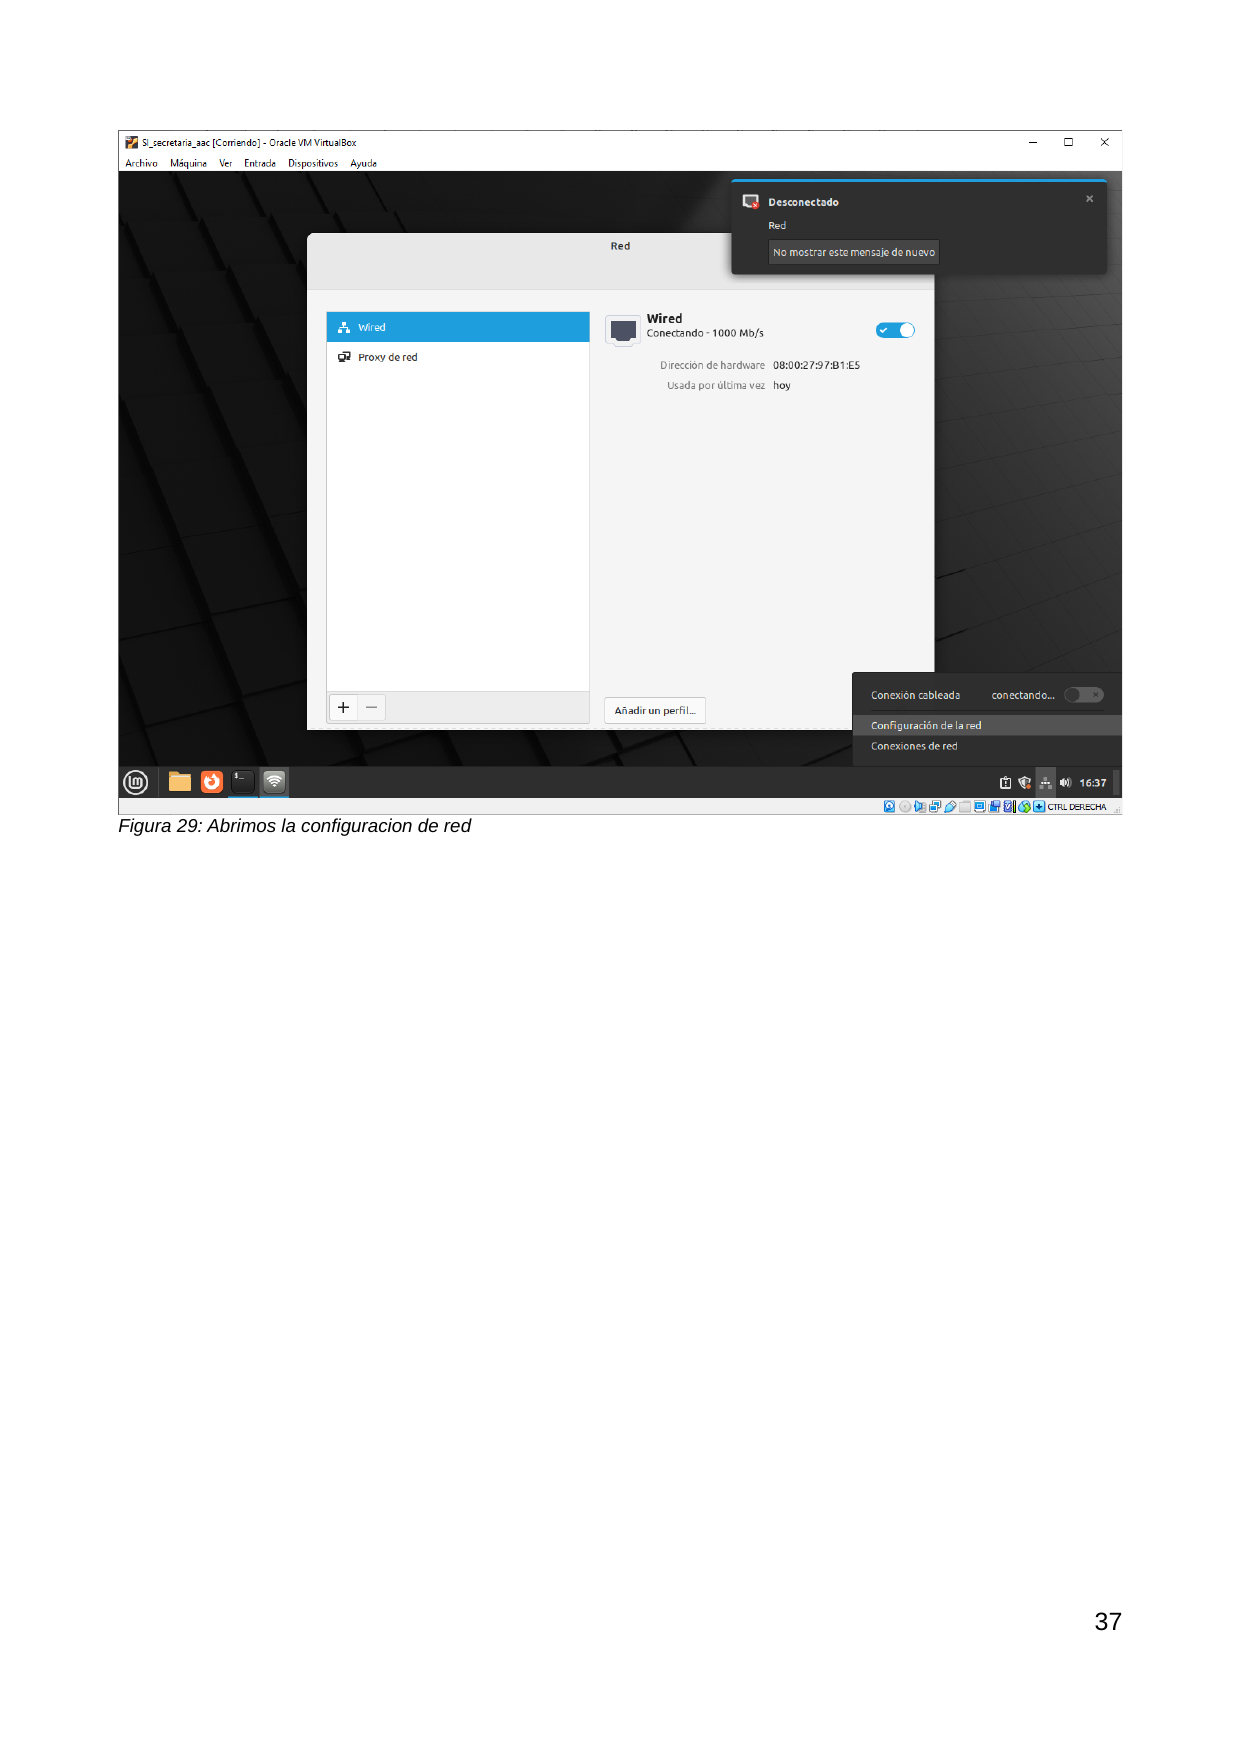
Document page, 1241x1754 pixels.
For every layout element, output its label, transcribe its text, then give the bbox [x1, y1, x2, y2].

picture [118, 130, 1123, 815]
text Figura 29: Abrimos la configuracion de red [118, 815, 1122, 837]
